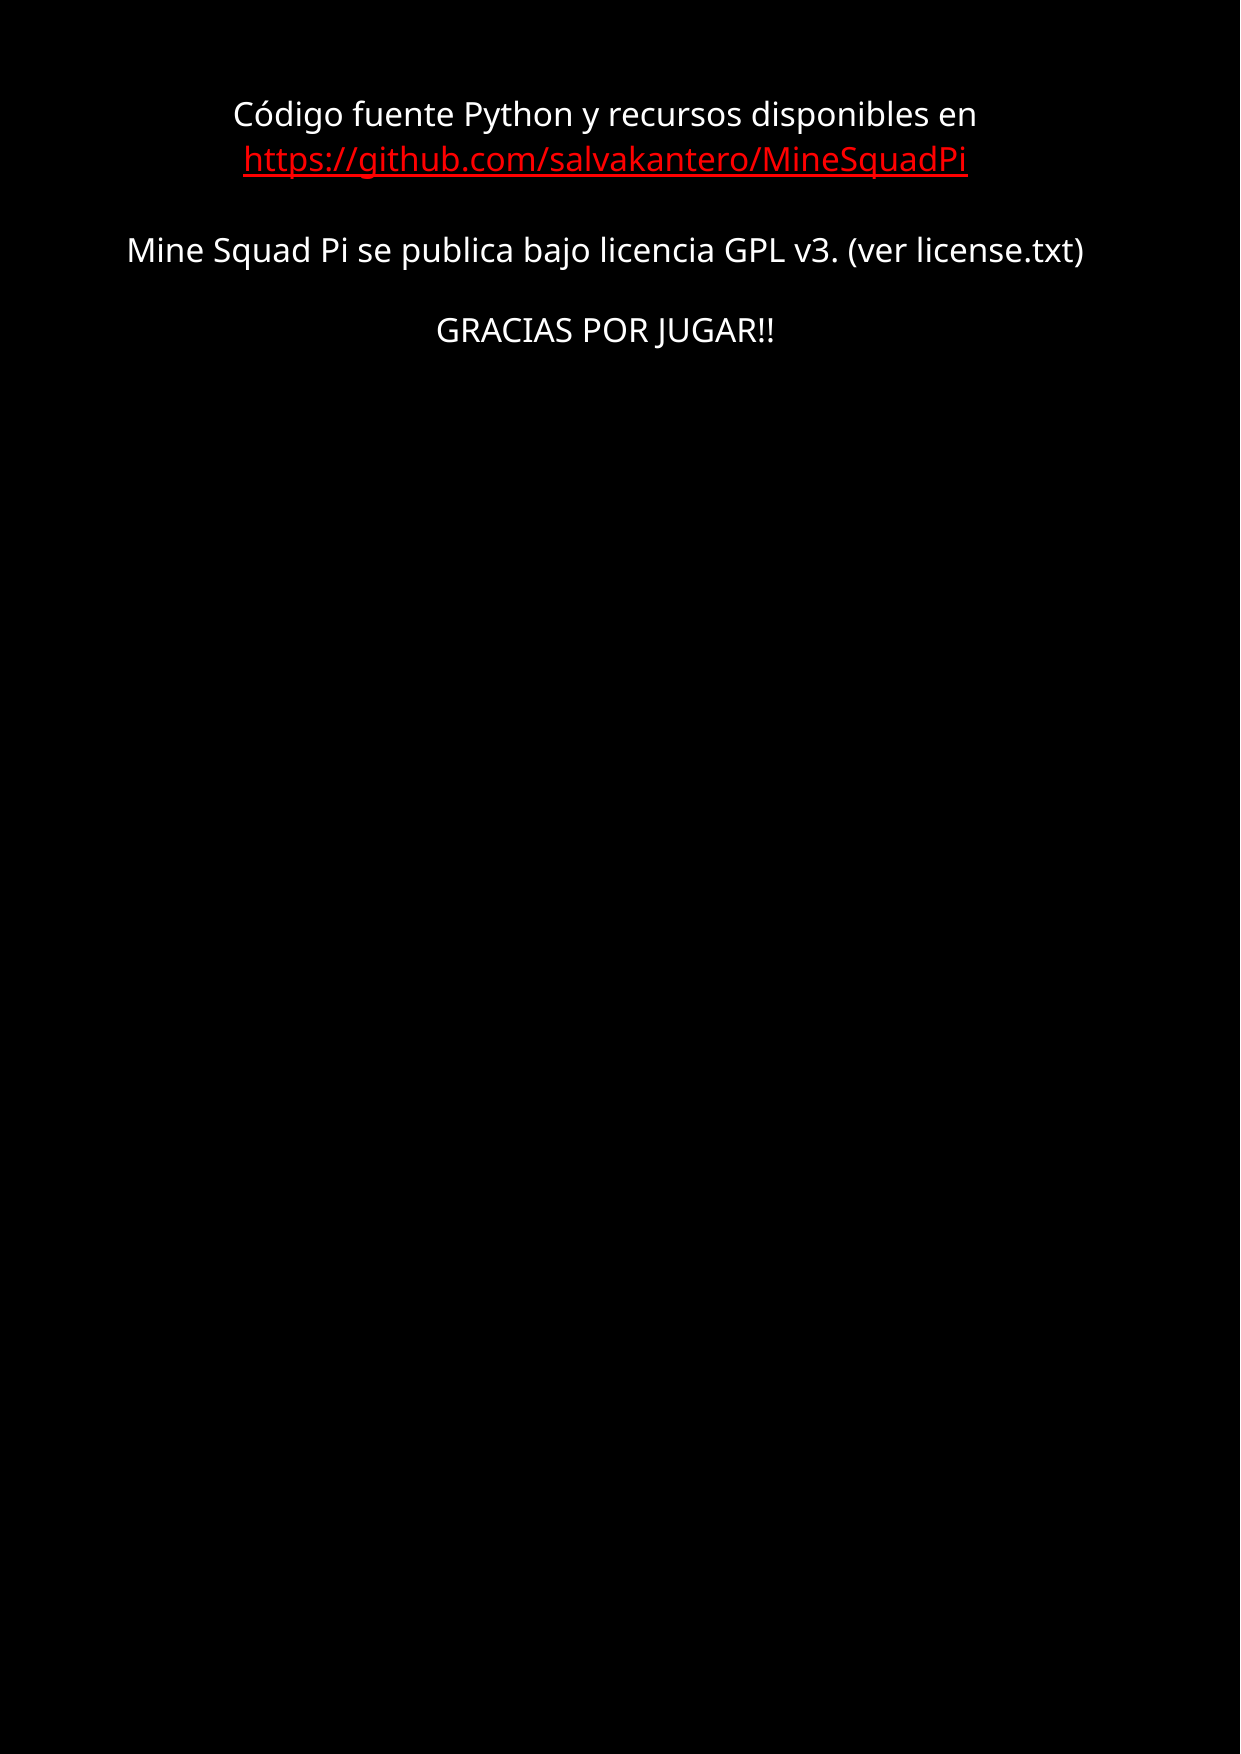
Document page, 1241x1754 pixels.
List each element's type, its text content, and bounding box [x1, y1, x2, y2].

text GRACIAS POR JUGAR!! [0, 307, 1211, 352]
text Mine Squad Pi se publica bajo licencia GPL v3. (ver license.txt) [0, 227, 1211, 272]
text Código fuente Python y recursos disponibles en https://github.com/salvakantero/MineSquadPi [0, 91, 1211, 182]
